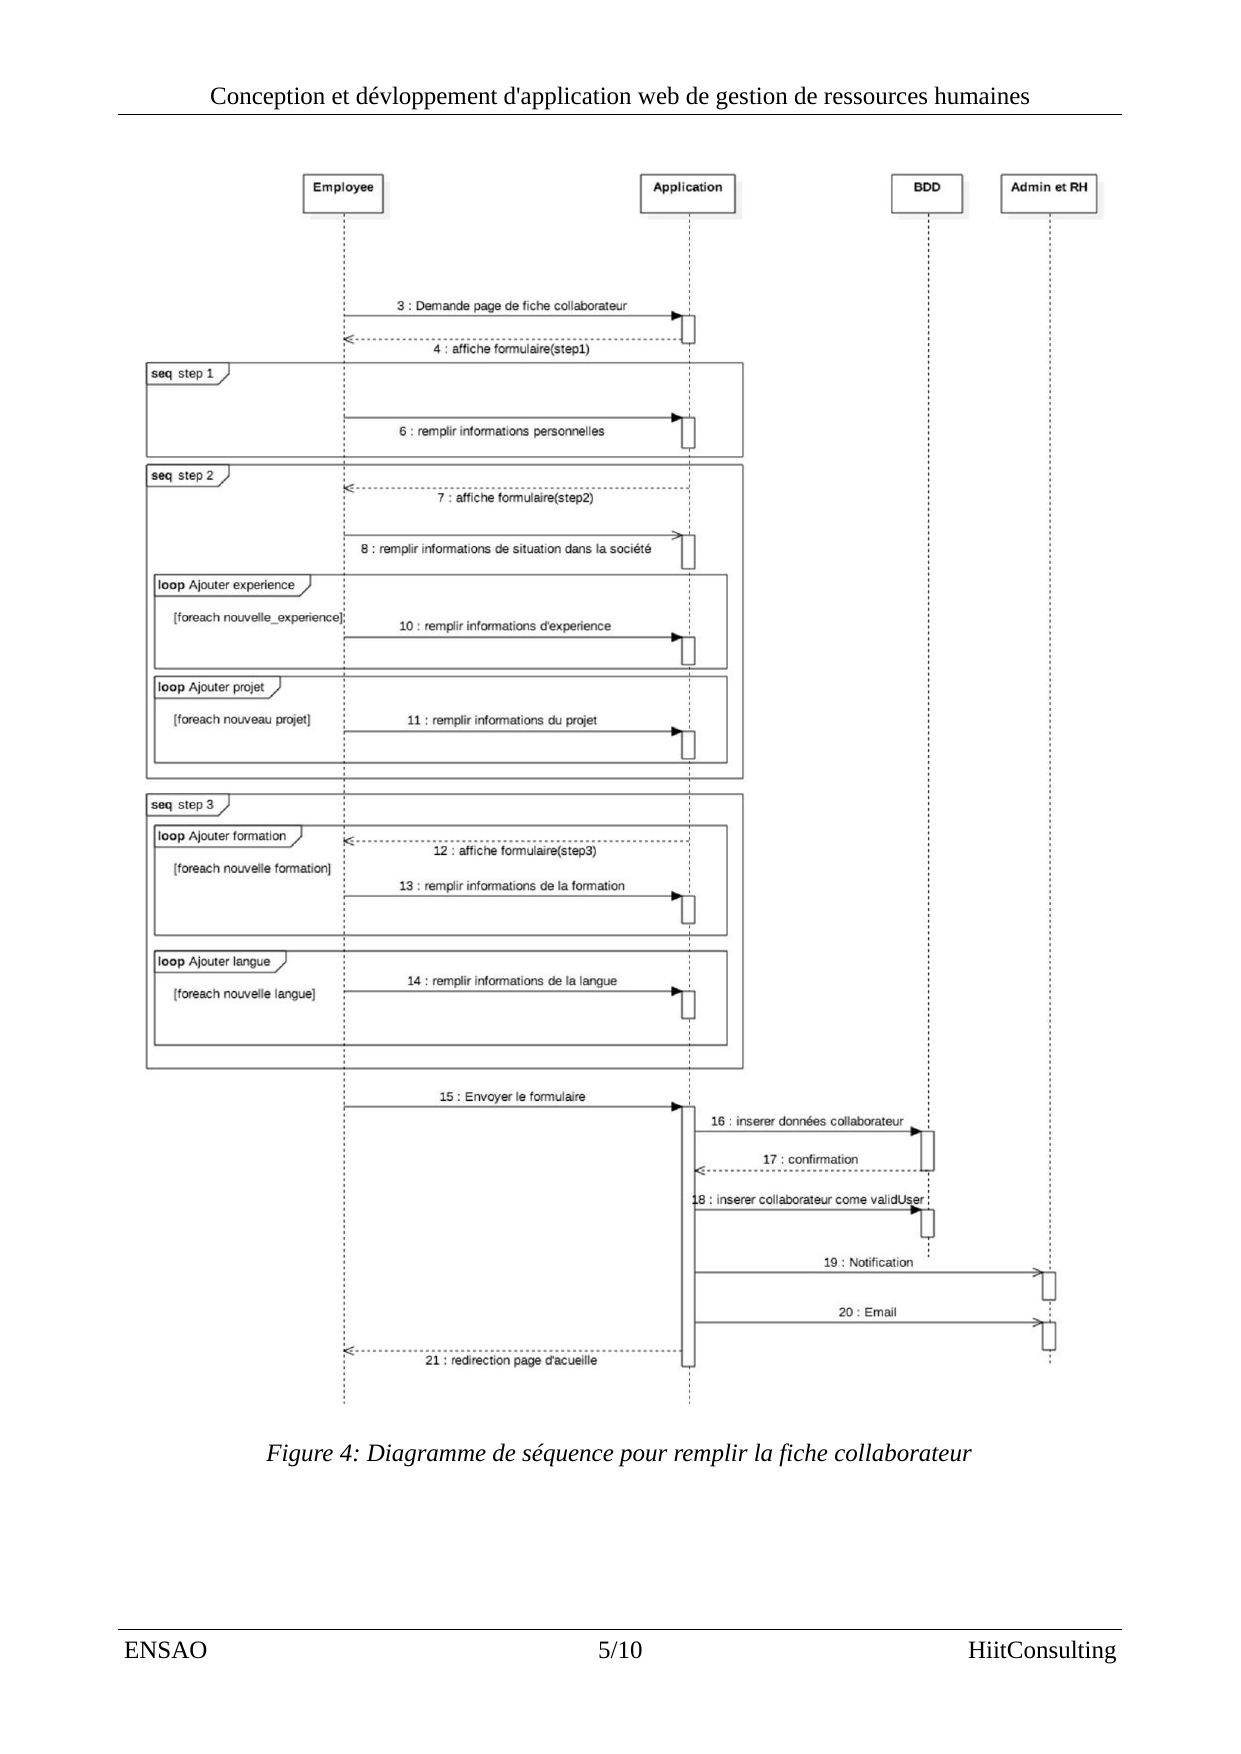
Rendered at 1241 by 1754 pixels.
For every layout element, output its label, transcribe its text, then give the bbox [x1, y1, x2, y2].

picture [118, 144, 1123, 1439]
text Figure 4: Diagramme de séquence pour remplir la fiche collaborateur [118, 1439, 1122, 1467]
